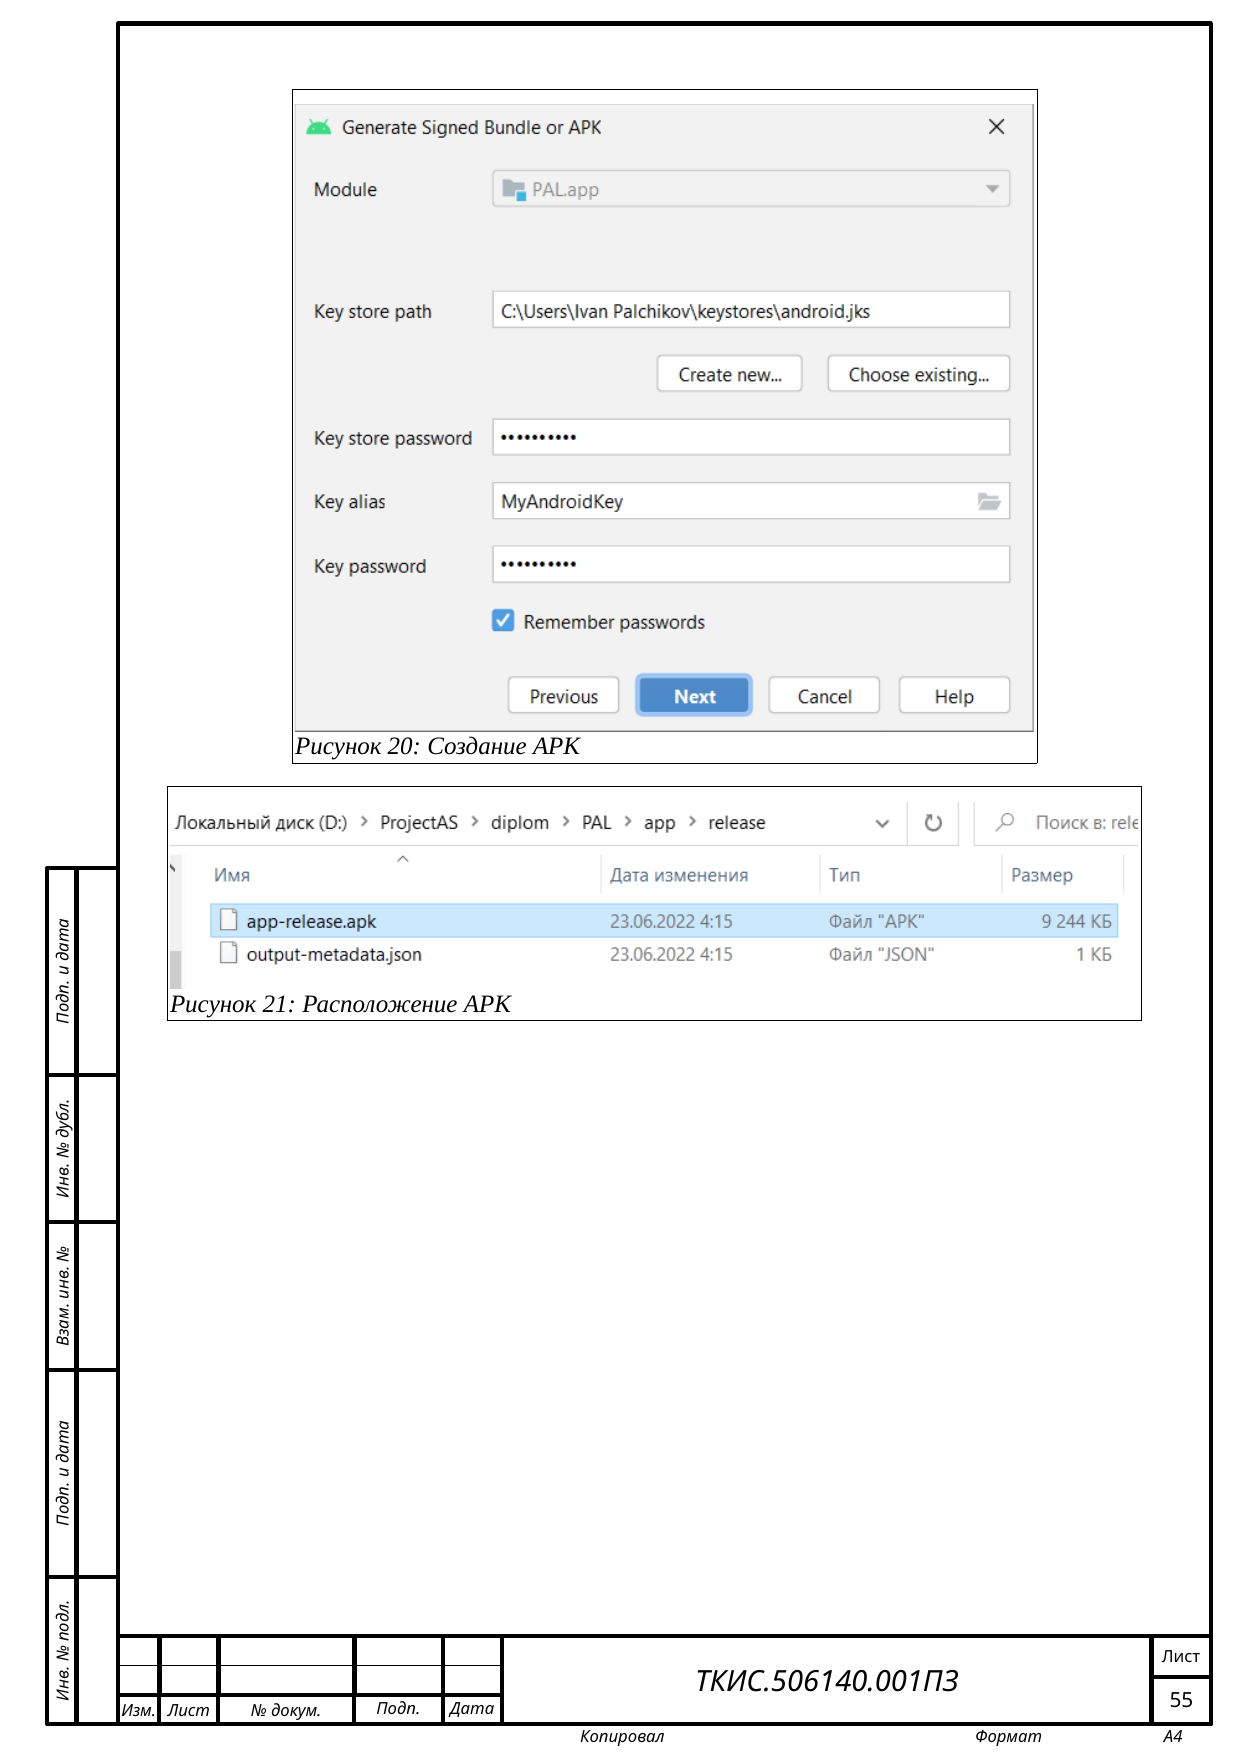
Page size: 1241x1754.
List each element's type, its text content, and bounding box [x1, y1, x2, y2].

text Рисунок 21: Расположение APK [170, 989, 1138, 1017]
picture [294, 104, 1034, 732]
text Рисунок 20: Создание APK [295, 732, 1034, 760]
picture [169, 802, 1139, 989]
